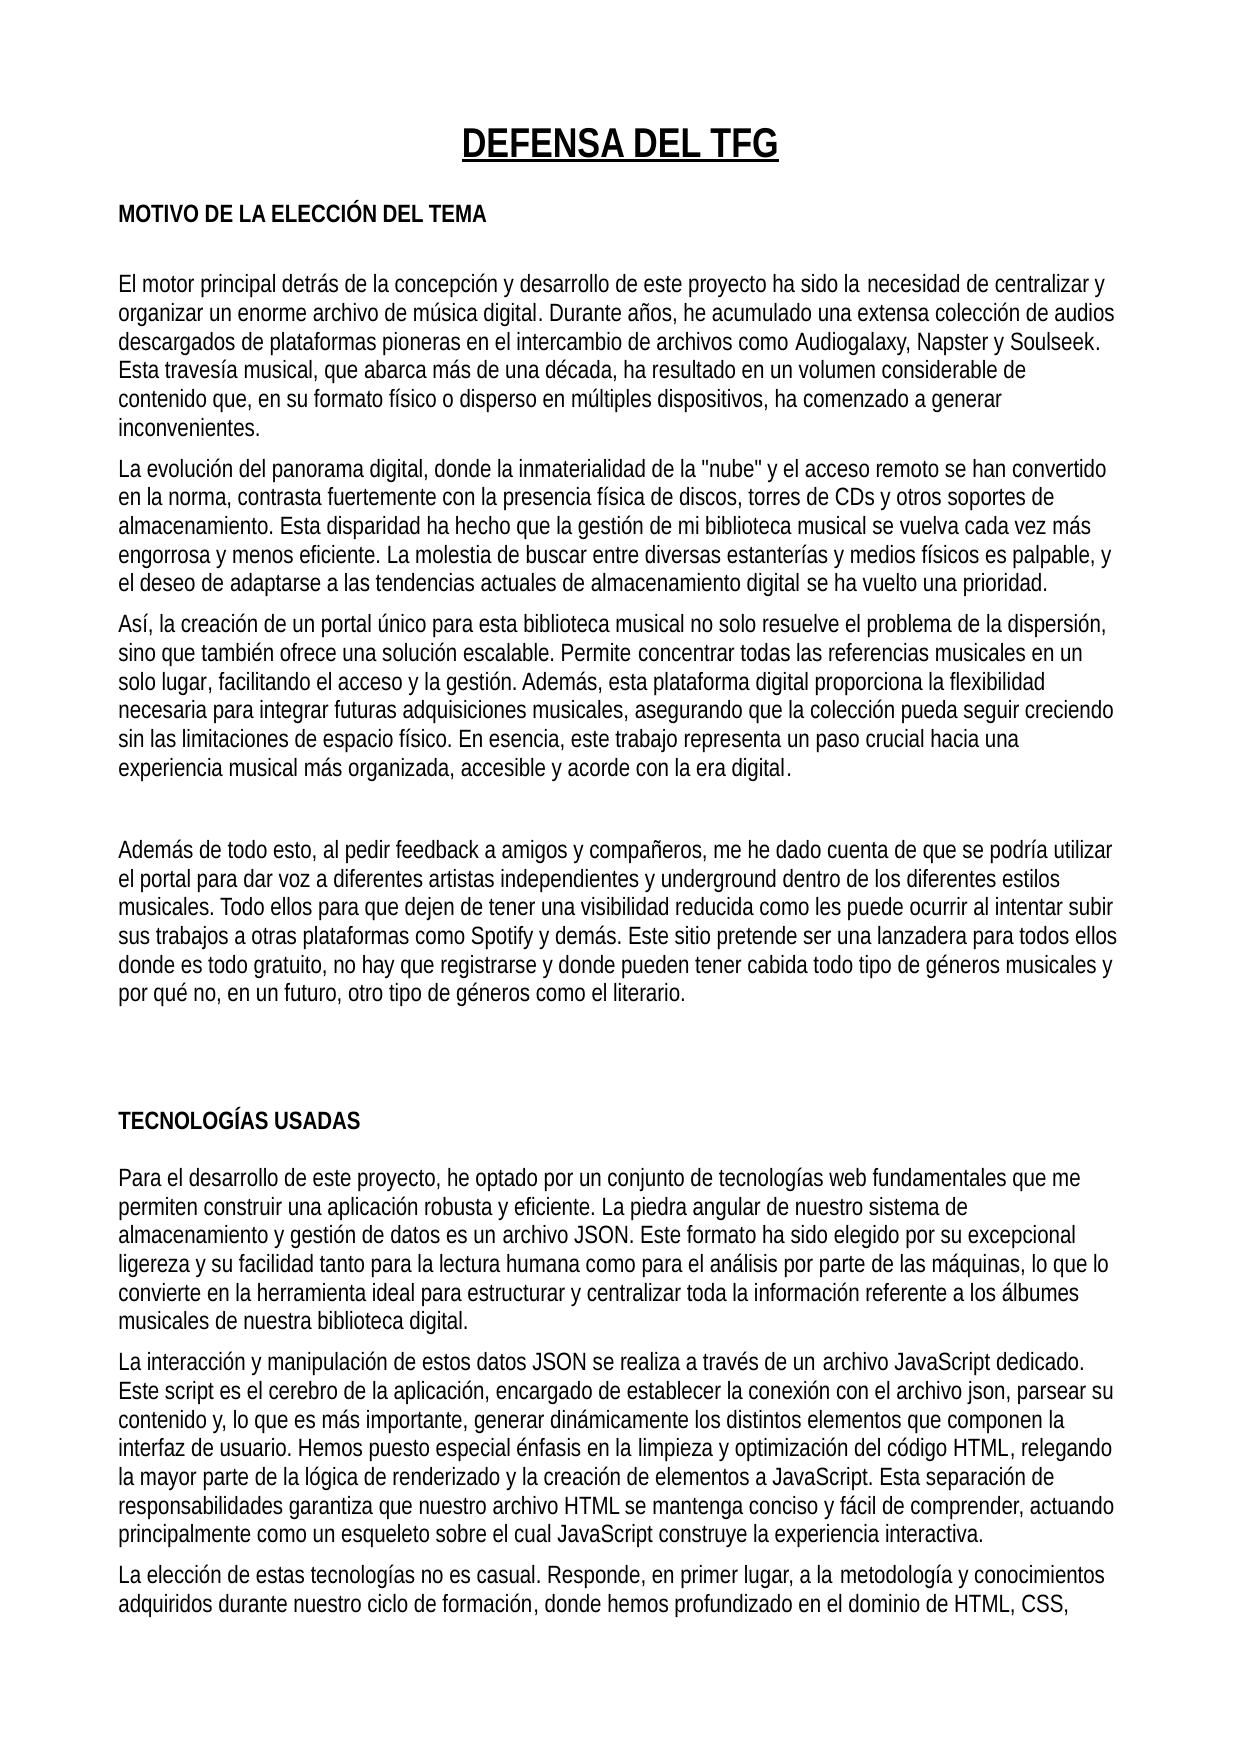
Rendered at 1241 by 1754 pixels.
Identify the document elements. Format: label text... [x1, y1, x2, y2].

text TECNOLOGÍAS USADAS [118, 1106, 1122, 1134]
text La interacción y manipulación de estos datos JSON se realiza a través de un archivo JavaScript dedicado. Este script es el cerebro de la aplicación, encargado de establecer la conexión con el archivo json, parsear su contenido y, lo que es más importante, generar dinámicamente los distintos elementos que componen la interfaz de usuario. Hemos puesto especial énfasis en la limpieza y optimización del código HTML, relegando la mayor parte de la lógica de renderizado y la creación de elementos a JavaScript. Esta separación de responsabilidades garantiza que nuestro archivo HTML se mantenga conciso y fácil de comprender, actuando principalmente como un esqueleto sobre el cual JavaScript construye la experiencia interactiva. [118, 1347, 1122, 1548]
text Para el desarrollo de este proyecto, he optado por un conjunto de tecnologías web fundamentales que me permiten construir una aplicación robusta y eficiente. La piedra angular de nuestro sistema de almacenamiento y gestión de datos es un archivo JSON. Este formato ha sido elegido por su excepcional ligereza y su facilidad tanto para la lectura humana como para el análisis por parte de las máquinas, lo que lo convierte en la herramienta ideal para estructurar y centralizar toda la información referente a los álbumes musicales de nuestra biblioteca digital. [118, 1163, 1122, 1335]
text La evolución del panorama digital, donde la inmaterialidad de la "nube" y el acceso remoto se han convertido en la norma, contrasta fuertemente con la presencia física de discos, torres de CDs y otros soportes de almacenamiento. Esta disparidad ha hecho que la gestión de mi biblioteca musical se vuelva cada vez más engorrosa y menos eficiente. La molestia de buscar entre diversas estanterías y medios físicos es palpable, y el deseo de adaptarse a las tendencias actuales de almacenamiento digital se ha vuelto una prioridad. [118, 454, 1122, 597]
text El motor principal detrás de la concepción y desarrollo de este proyecto ha sido la necesidad de centralizar y organizar un enorme archivo de música digital. Durante años, he acumulado una extensa colección de audios descargados de plataformas pioneras en el intercambio de archivos como Audiogalaxy, Napster y Soulseek. Esta travesía musical, que abarca más de una década, ha resultado en un volumen considerable de contenido que, en su formato físico o disperso en múltiples dispositivos, ha comenzado a generar inconvenientes. [118, 269, 1122, 441]
text Así, la creación de un portal único para esta biblioteca musical no solo resuelve el problema de la dispersión, sino que también ofrece una solución escalable. Permite concentrar todas las referencias musicales en un solo lugar, facilitando el acceso y la gestión. Además, esta plataforma digital proporciona la flexibilidad necesaria para integrar futuras adquisiciones musicales, asegurando que la colección pueda seguir creciendo sin las limitaciones de espacio físico. En esencia, este trabajo representa un paso crucial hacia una experiencia musical más organizada, accesible y acorde con la era digital. [118, 609, 1122, 781]
text La elección de estas tecnologías no es casual. Responde, en primer lugar, a la metodología y conocimientos adquiridos durante nuestro ciclo de formación, donde hemos profundizado en el dominio de HTML, CSS, [118, 1560, 1122, 1618]
text MOTIVO DE LA ELECCIÓN DEL TEMA [118, 199, 1122, 228]
text Además de todo esto, al pedir feedback a amigos y compañeros, me he dado cuenta de que se podría utilizar el portal para dar voz a diferentes artistas independientes y underground dentro de los diferentes estilos musicales. Todo ellos para que dejen de tener una visibilidad reducida como les puede ocurrir al intentar subir sus trabajos a otras plataformas como Spotify y demás. Este sitio pretende ser una lanzadera para todos ellos donde es todo gratuito, no hay que registrarse y donde pueden tener cabida todo tipo de géneros musicales y por qué no, en un futuro, otro tipo de géneros como el literario. [118, 835, 1122, 1007]
text DEFENSA DEL TFG [118, 118, 1122, 166]
